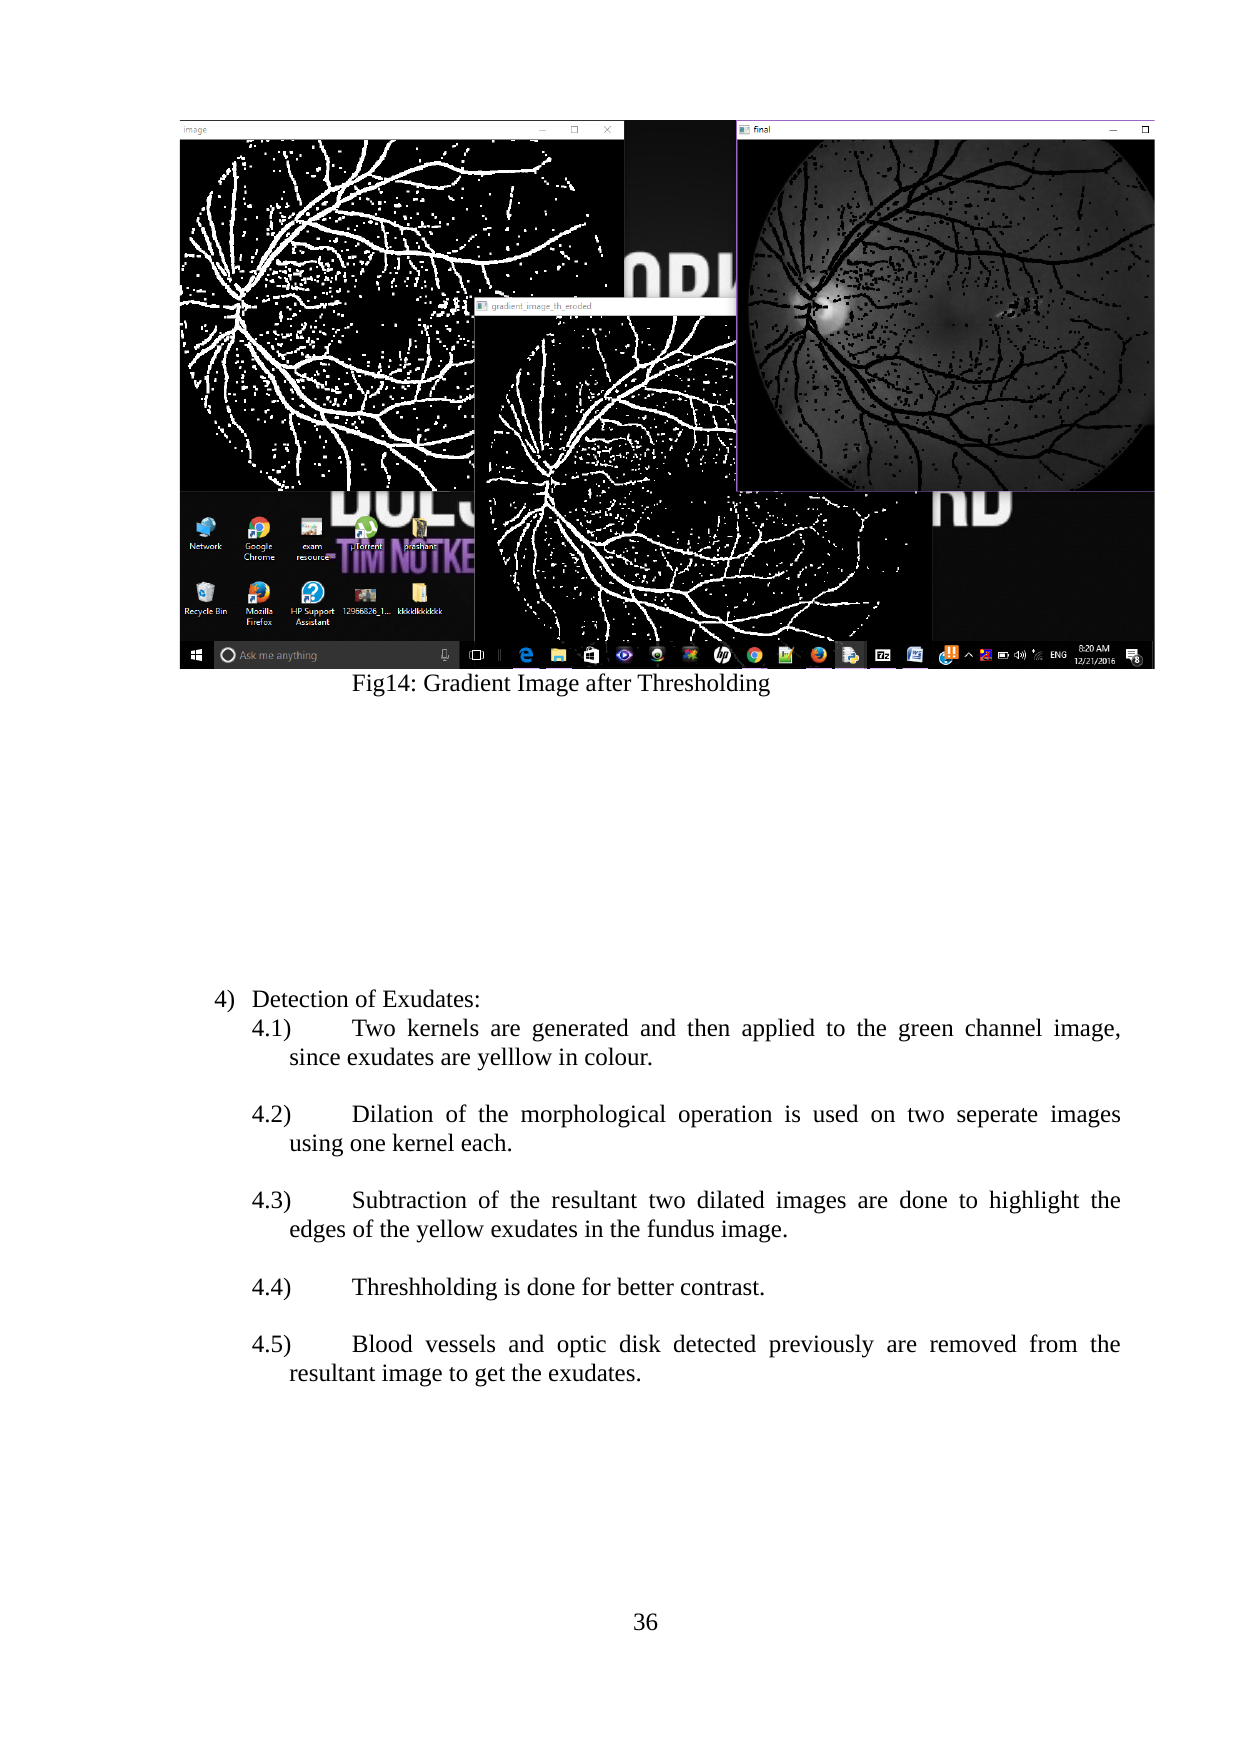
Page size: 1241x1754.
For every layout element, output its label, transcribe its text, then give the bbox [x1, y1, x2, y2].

list Detection of Exudates: [214, 984, 1122, 1013]
picture [179, 120, 1155, 669]
text Fig14: Gradient Image after Thresholding [177, 668, 1122, 697]
list Subtraction of the resultant two dilated images are done to highlight the edges of the yellow exudates in the fundus image. [252, 1186, 1122, 1243]
list Threshholding is done for better contrast. [252, 1272, 1122, 1301]
list Dilation of the morphological operation is used on two seperate images using one kernel each. [252, 1099, 1122, 1157]
list Two kernels are generated and then applied to the green channel image, since exudates are yelllow in colour. [252, 1013, 1122, 1071]
list Blood vessels and optic disk detected previously are removed from the resultant image to get the exudates. [252, 1329, 1122, 1387]
